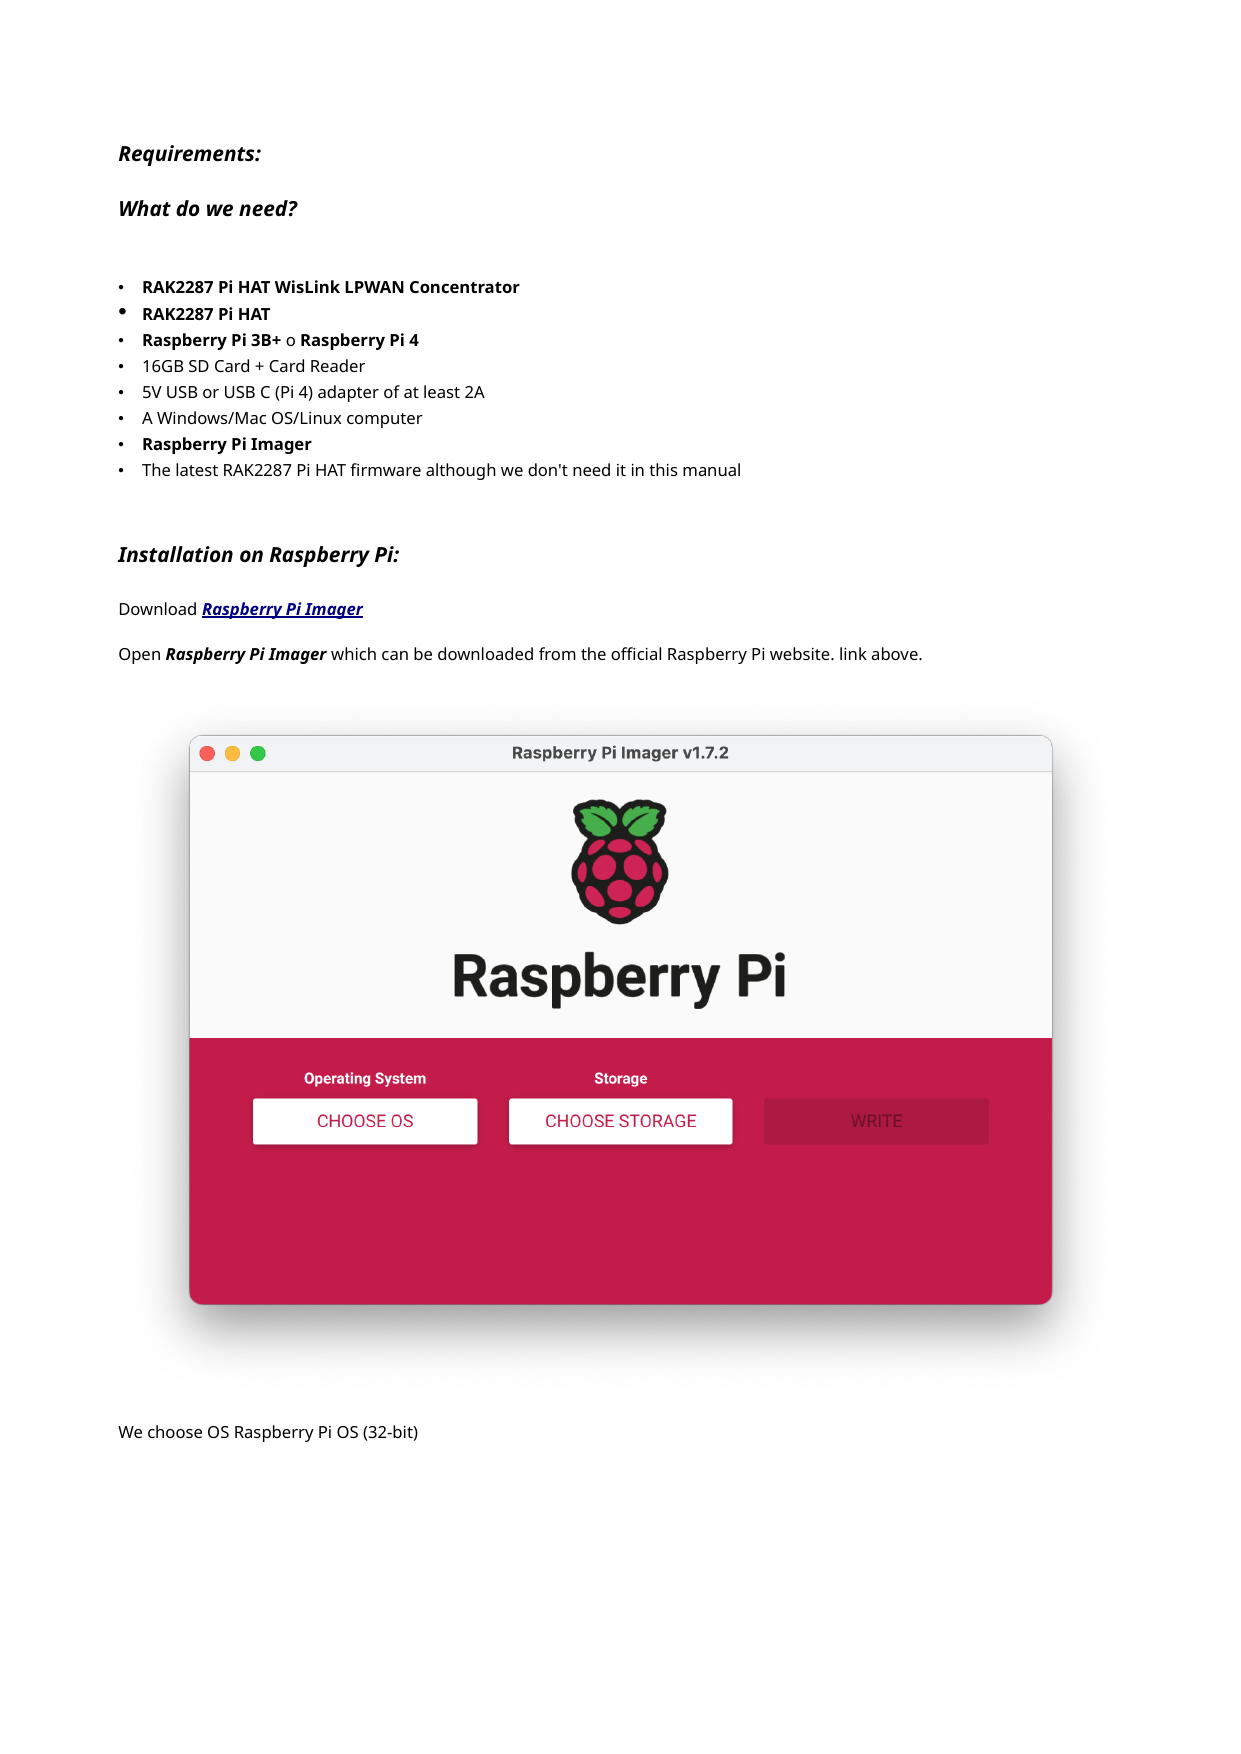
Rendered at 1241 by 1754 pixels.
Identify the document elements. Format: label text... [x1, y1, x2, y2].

list A Windows/Mac OS/Linux computer [118, 407, 1122, 429]
list RAK2287 Pi HAT [118, 302, 1122, 325]
subtitle Requirements: [118, 139, 1122, 167]
text Installation on Raspberry Pi: [118, 540, 1122, 569]
list RAK2287 Pi HAT WisLink LPWAN Concentrator [118, 276, 1122, 299]
list Raspberry Pi Imager [118, 433, 1122, 456]
text We choose OS Raspberry Pi OS (32-bit) [118, 1420, 1122, 1443]
picture [118, 687, 1123, 1398]
list 5V USB or USB C (Pi 4) adapter of at least 2A [118, 381, 1122, 403]
list The latest RAK2287 Pi HAT firmware although we don't need it in this manual [118, 459, 1122, 482]
list Raspberry Pi 3B+ o Raspberry Pi 4 [118, 329, 1122, 351]
text Open Raspberry Pi Imager which can be downloaded from the official Raspberry Pi website. link above. [118, 642, 1122, 665]
subtitle What do we need? [118, 194, 1122, 223]
list 16GB SD Card + Card Reader [118, 355, 1122, 377]
text Download Raspberry Pi Imager [118, 597, 1122, 620]
